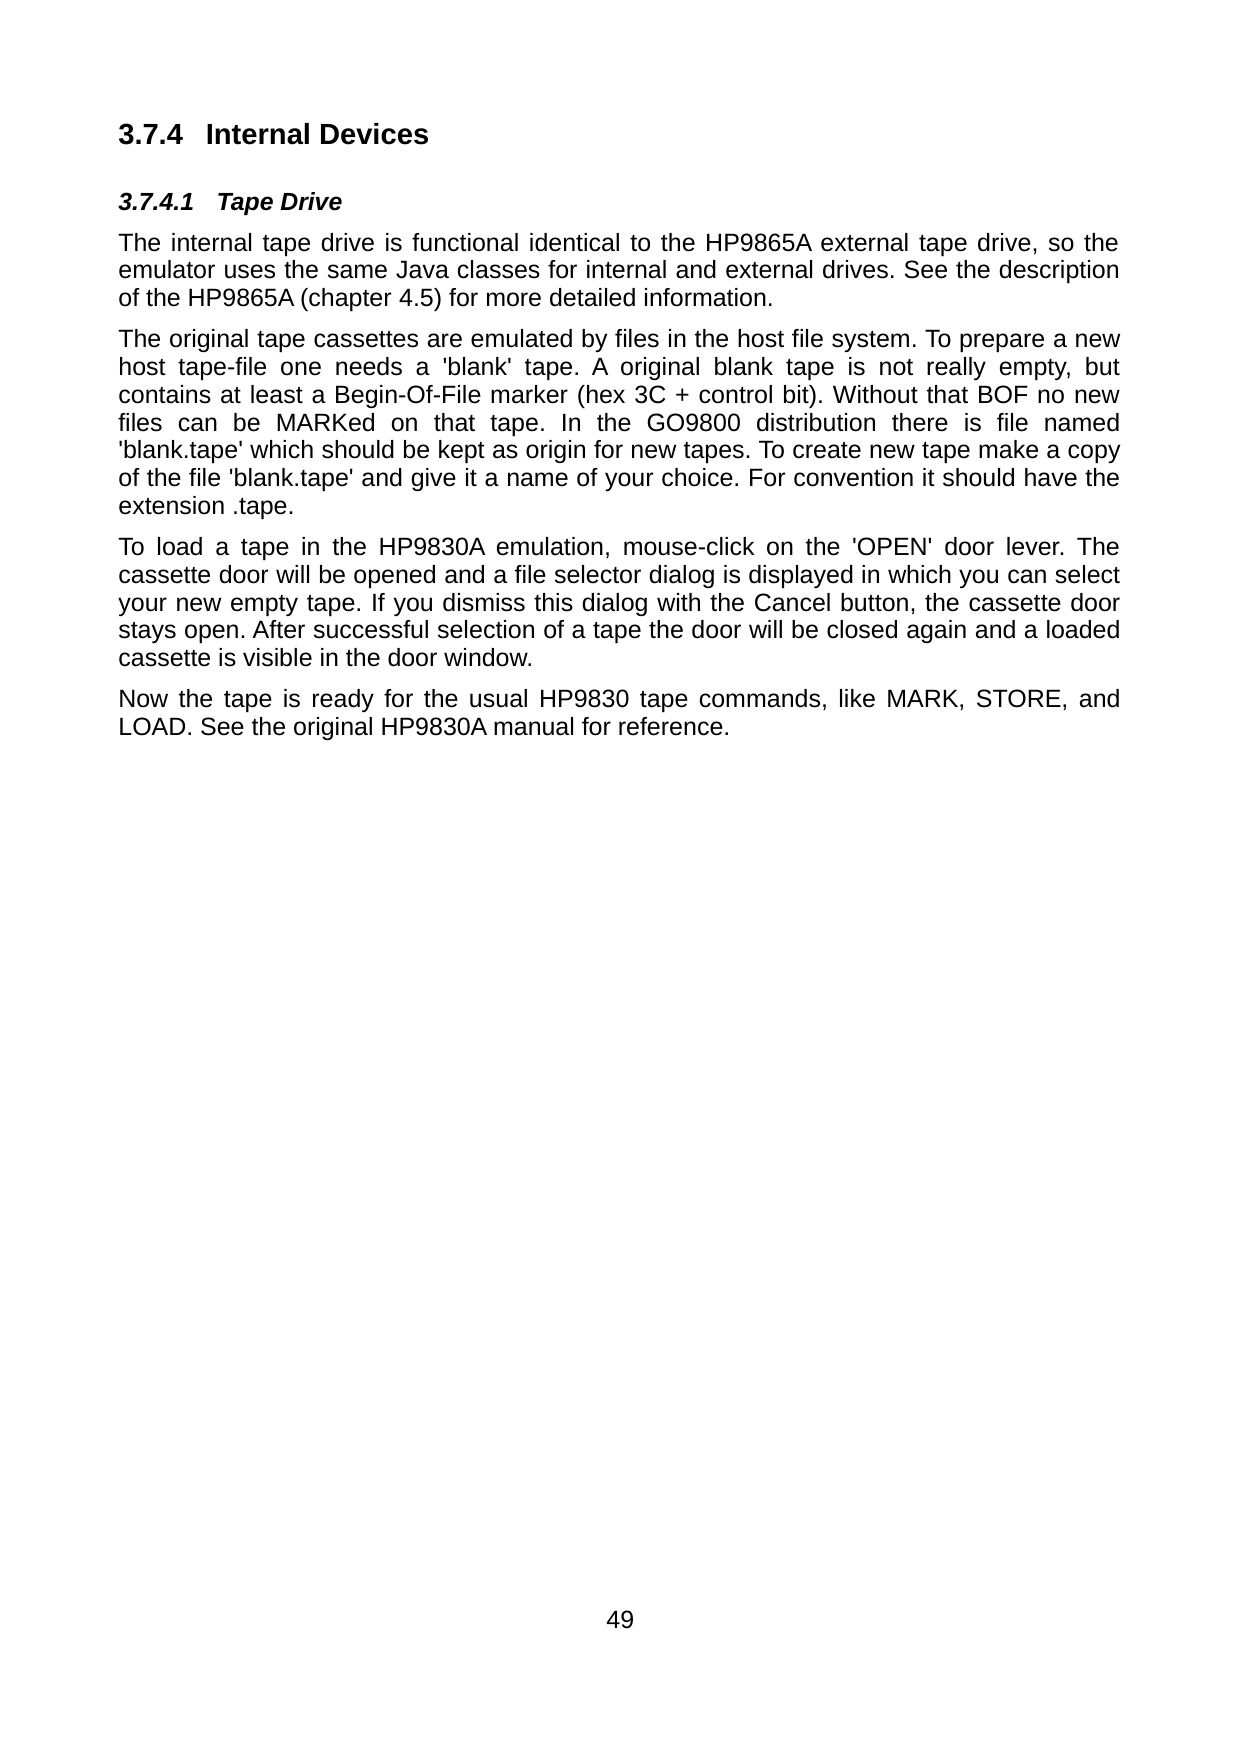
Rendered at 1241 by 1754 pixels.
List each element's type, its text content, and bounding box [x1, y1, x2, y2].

subtitle Tape Drive [118, 188, 1122, 216]
text The internal tape drive is functional identical to the HP9865A external tape drive, so the emulator uses the same Java classes for internal and external drives. See the description of the HP9865A (chapter 4.5) for more detailed information. [118, 228, 1122, 312]
subtitle Internal Devices [118, 118, 1122, 151]
text The original tape cassettes are emulated by files in the host file system. To prepare a new host tape-file one needs a 'blank' tape. A original blank tape is not really empty, but contains at least a Begin-Of-File marker (hex 3C + control bit). Without that BOF no new files can be MARKed on that tape. In the GO9800 distribution there is file named 'blank.tape' which should be kept as origin for new tapes. To create new tape make a copy of the file 'blank.tape' and give it a name of your choice. For convention it should have the extension .tape. [118, 325, 1122, 520]
text Now the tape is ready for the usual HP9830 tape commands, like MARK, STORE, and LOAD. See the original HP9830A manual for reference. [118, 685, 1122, 741]
text To load a tape in the HP9830A emulation, mouse-click on the 'OPEN' door lever. The cassette door will be opened and a file selector dialog is displayed in which you can select your new empty tape. If you dismiss this dialog with the Cancel button, the cassette door stays open. After successful selection of a tape the door will be closed again and a loaded cassette is visible in the door window. [118, 533, 1122, 672]
